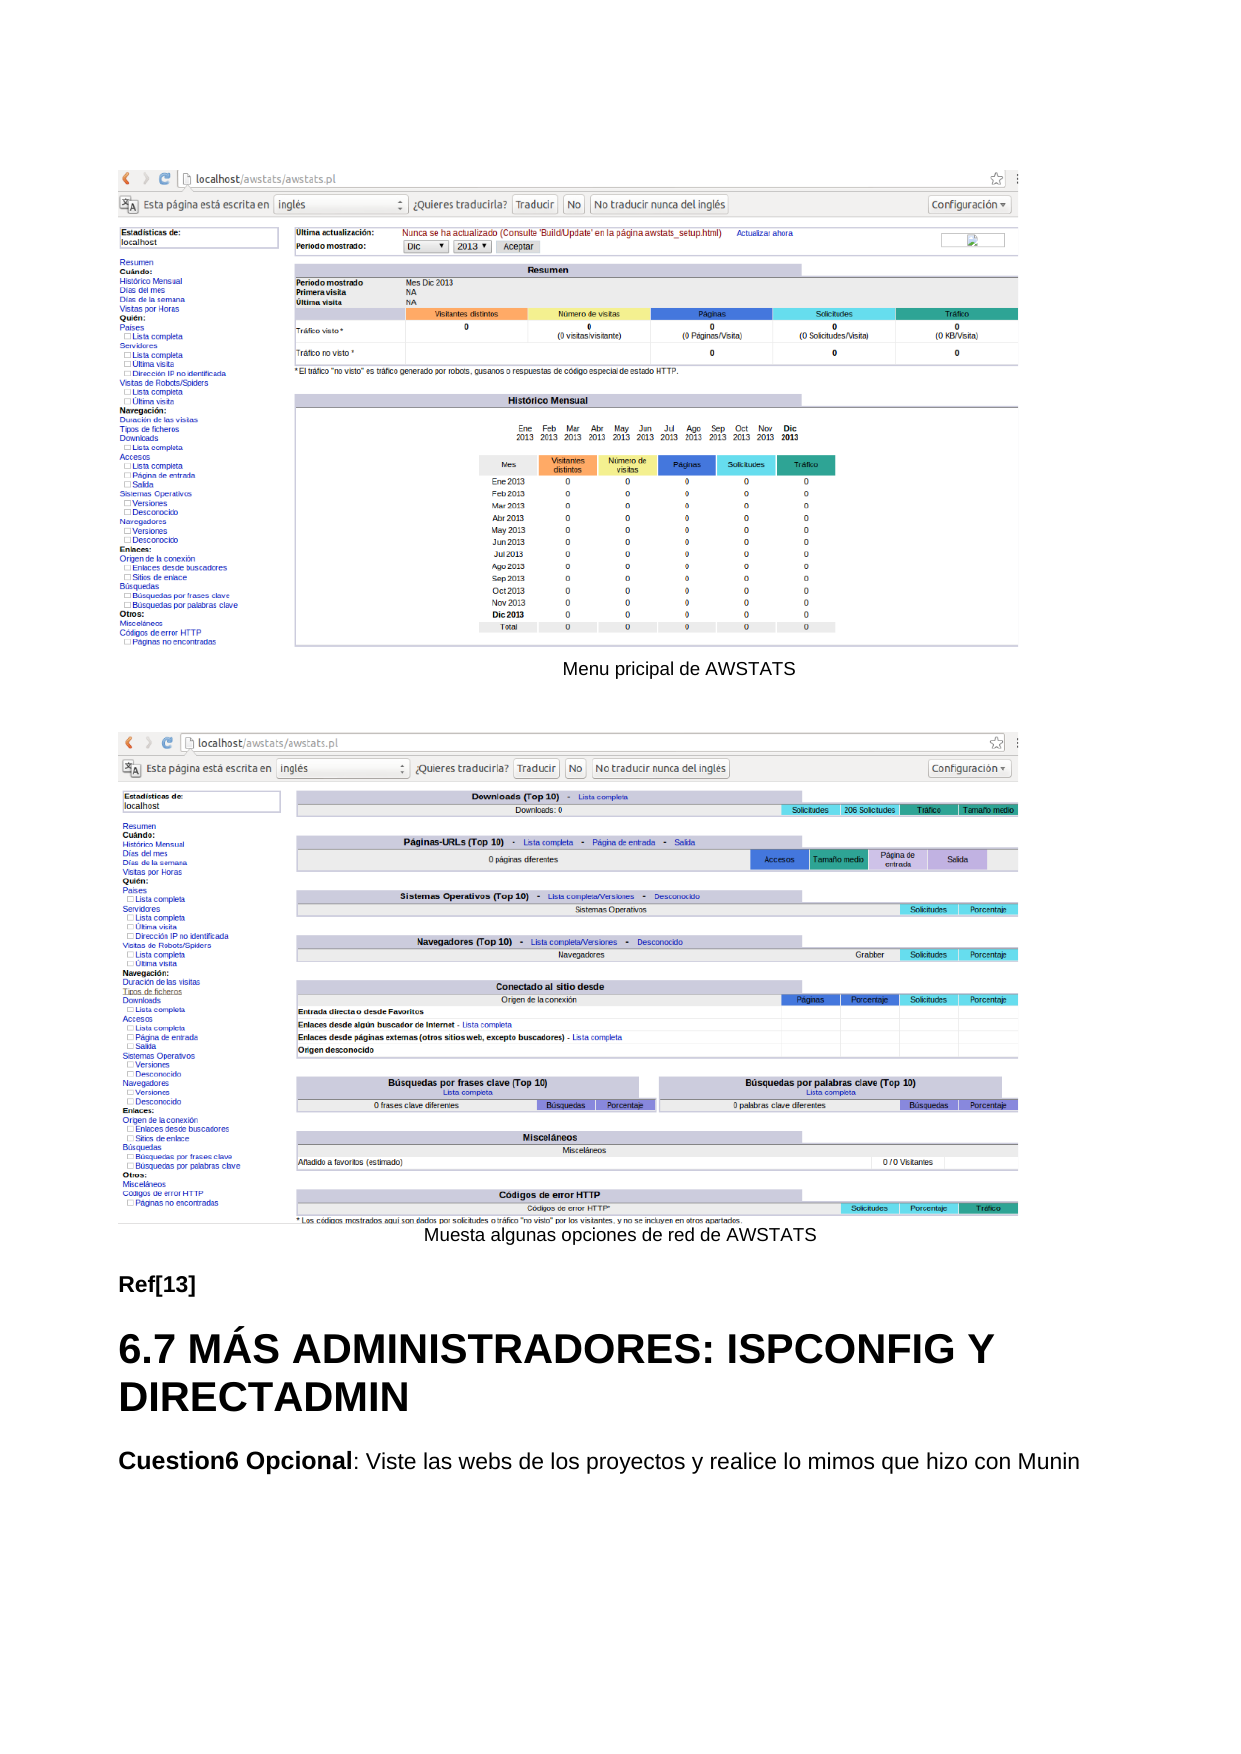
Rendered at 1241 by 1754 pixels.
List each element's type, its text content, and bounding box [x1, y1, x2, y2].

text Ref[13] [118, 1271, 1122, 1298]
text 6.7 MÁS ADMINISTRADORES: ISPCONFIG Y DIRECTADMIN [118, 1324, 1122, 1420]
text Cuestion6 Opcional: Viste las webs de los proyectos y realice lo mimos que hizo con Munin [118, 1446, 1122, 1475]
text Menu pricipal de AWSTATS [118, 654, 1122, 680]
text Muesta algunas opciones de red de AWSTATS [118, 1223, 1122, 1245]
